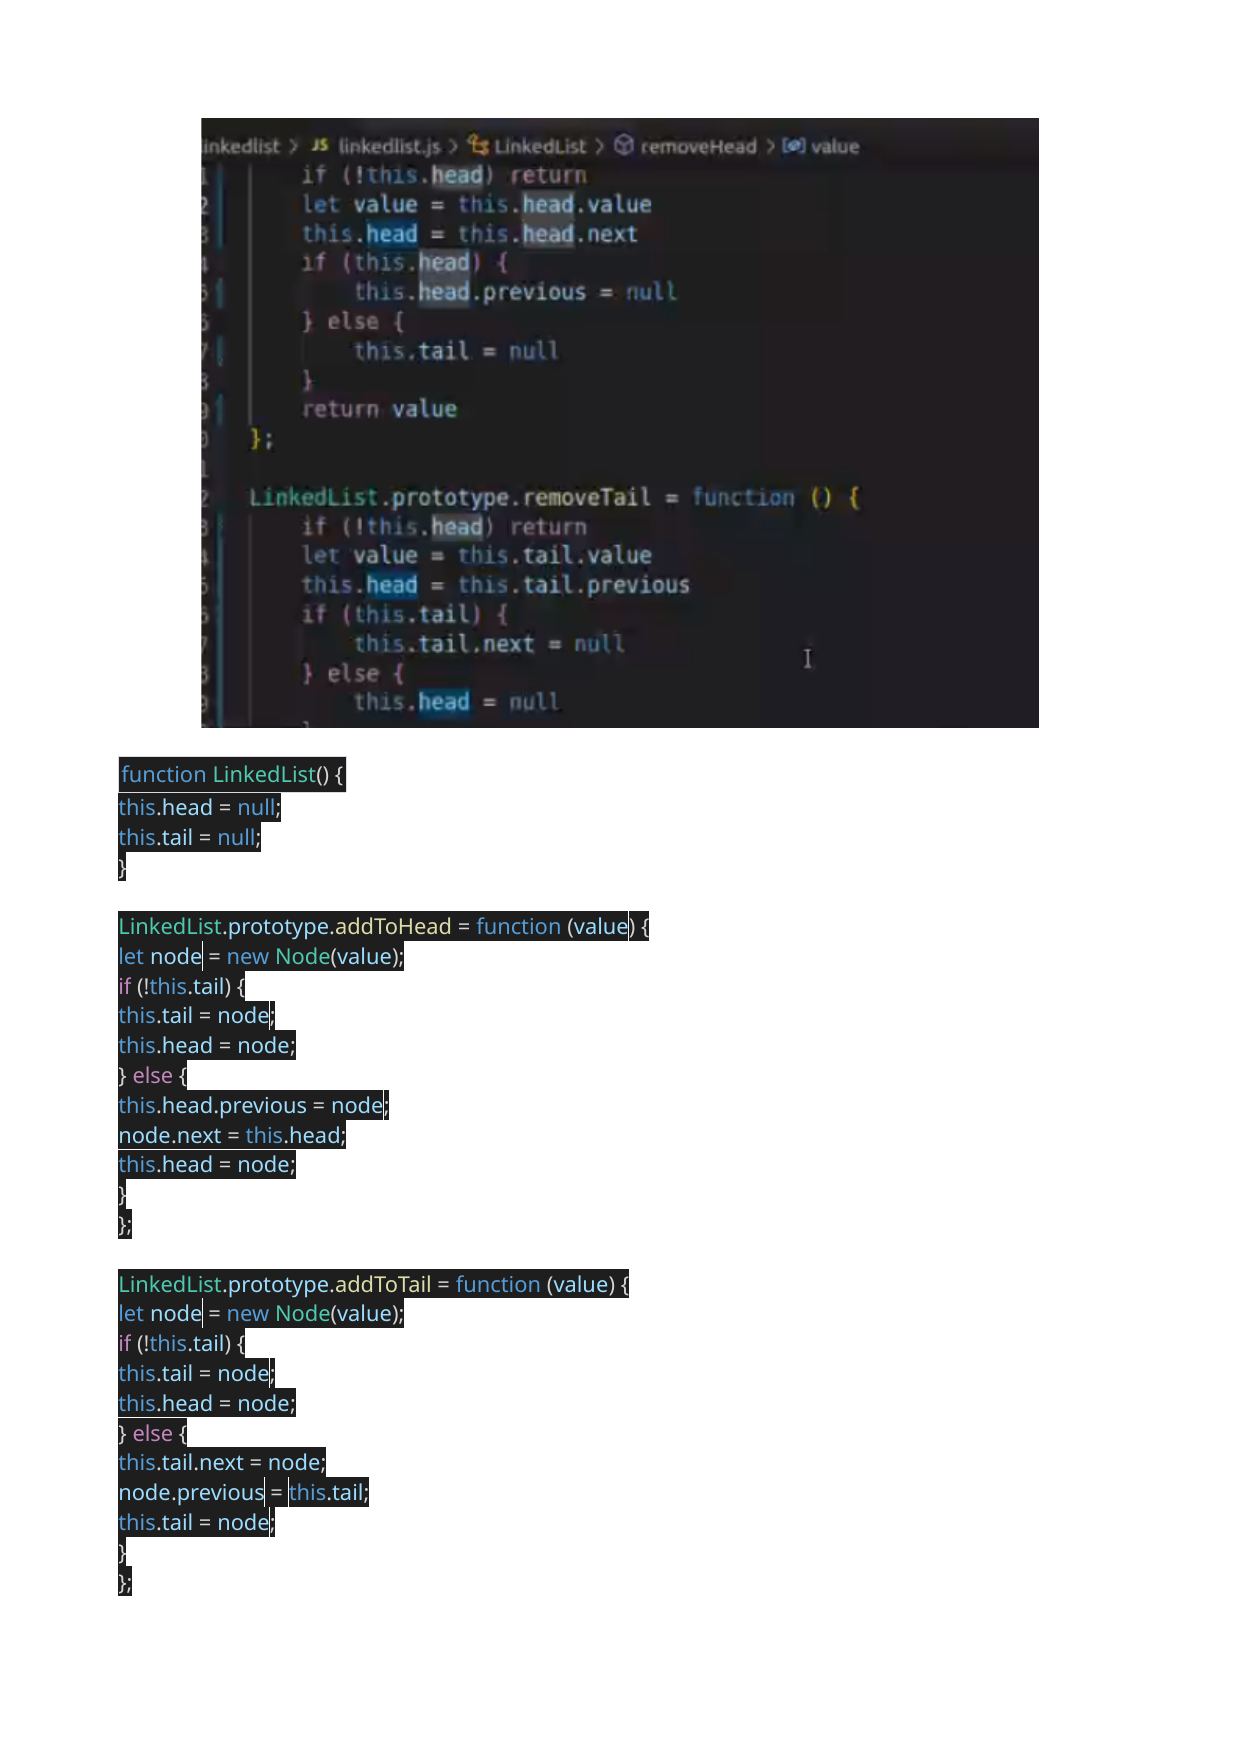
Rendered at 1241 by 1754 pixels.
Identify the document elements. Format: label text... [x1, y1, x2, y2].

text function LinkedList() { [119, 757, 346, 792]
text }; [118, 1566, 1122, 1596]
text this.tail.next = node; [118, 1447, 1122, 1477]
text } [118, 852, 1122, 881]
text this.head = null; [118, 792, 1122, 822]
text this.tail = node; [118, 1358, 1122, 1388]
text this.tail = node; [118, 1001, 1122, 1030]
text node.next = this.head; [118, 1120, 1122, 1149]
text if (!this.tail) { [118, 971, 1122, 1001]
text LinkedList.prototype.addToTail = function (value) { [118, 1268, 1122, 1298]
text this.tail = node; [118, 1507, 1122, 1537]
text this.head = node; [118, 1388, 1122, 1417]
text node.previous = this.tail; [118, 1477, 1122, 1507]
text } else { [118, 1060, 1122, 1090]
text this.head = node; [118, 1149, 1122, 1179]
text [347, 756, 1122, 792]
text if (!this.tail) { [118, 1328, 1122, 1358]
text }; [118, 1209, 1122, 1239]
text this.head.previous = node; [118, 1090, 1122, 1120]
text let node = new Node(value); [118, 941, 1122, 971]
text LinkedList.prototype.addToHead = function (value) { [118, 911, 1122, 941]
text } [118, 1179, 1122, 1209]
text let node = new Node(value); [118, 1298, 1122, 1328]
text this.head = node; [118, 1030, 1122, 1060]
text } [118, 1537, 1122, 1566]
picture [201, 118, 1039, 728]
text this.tail = null; [118, 822, 1122, 852]
text } else { [118, 1417, 1122, 1447]
